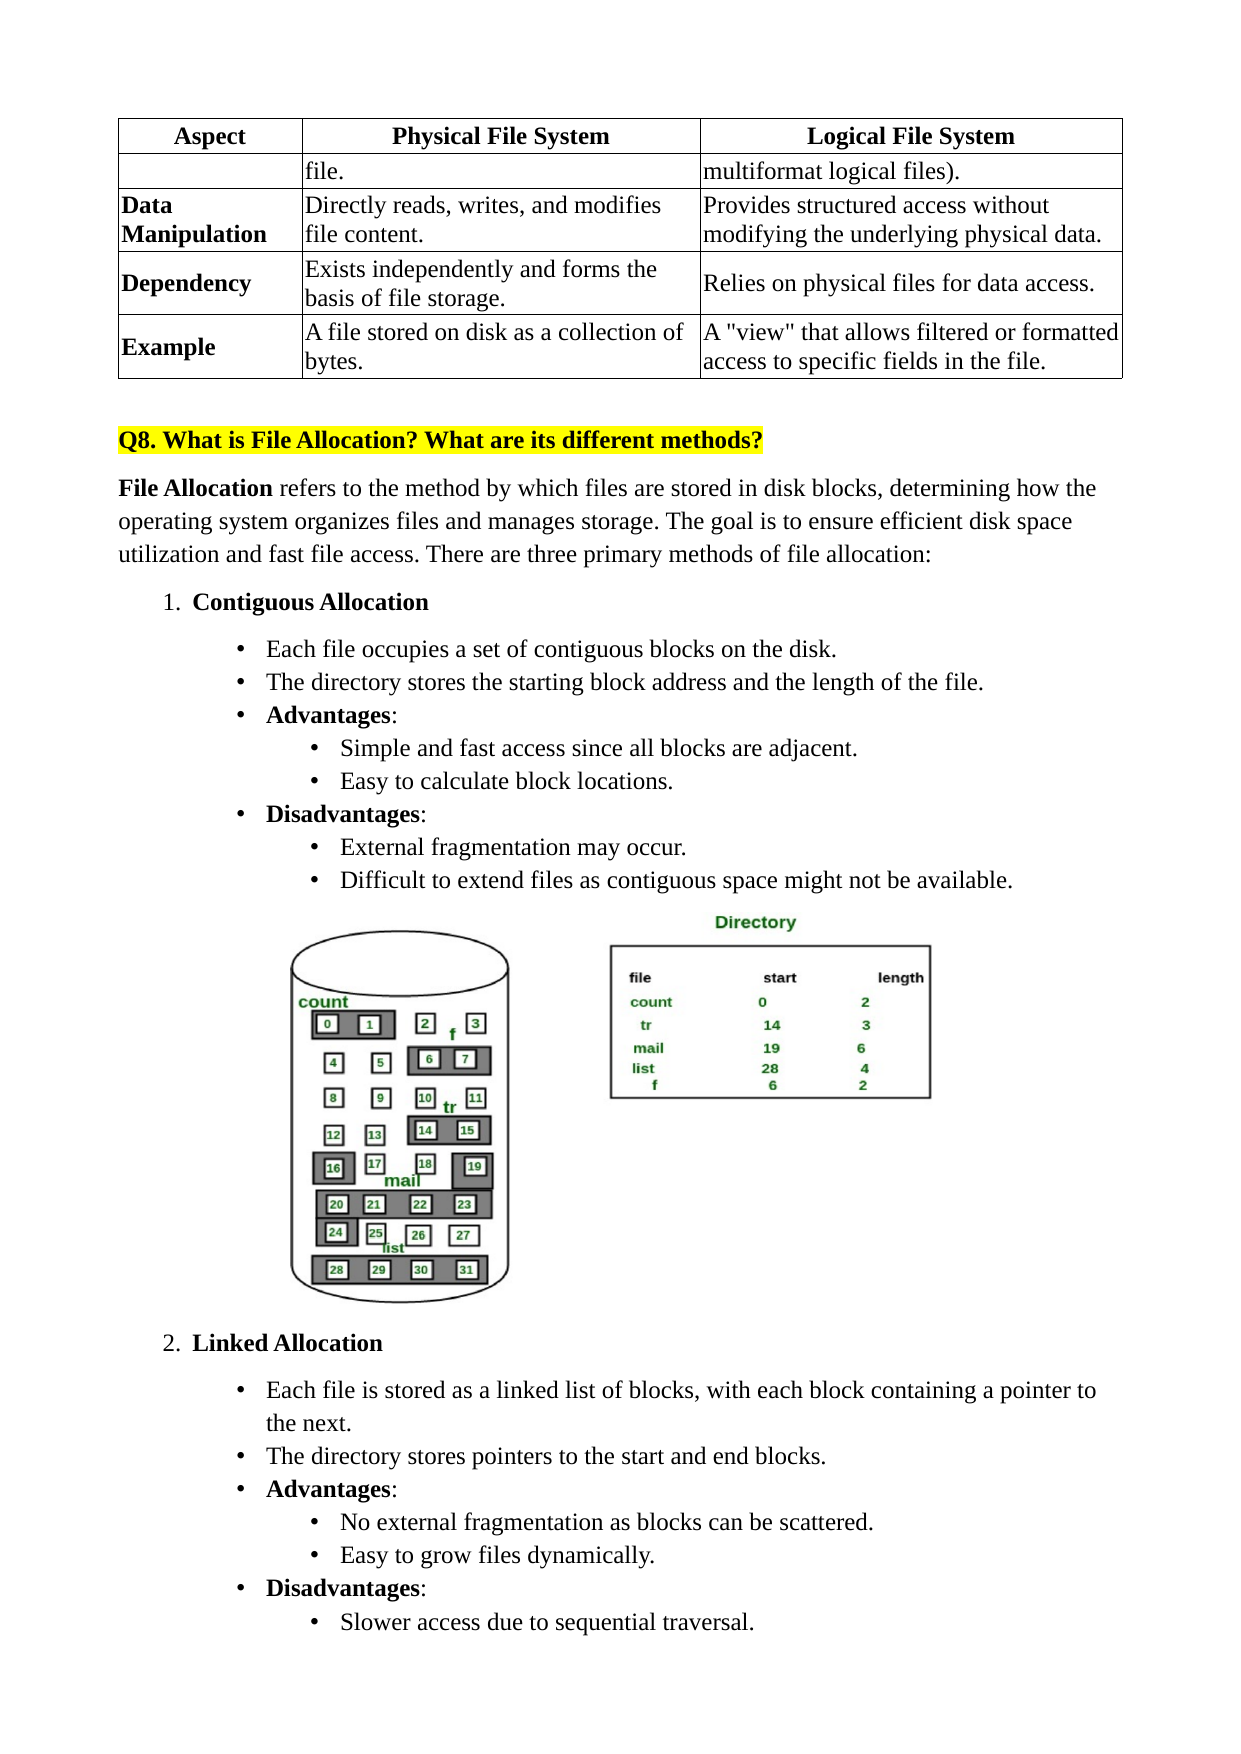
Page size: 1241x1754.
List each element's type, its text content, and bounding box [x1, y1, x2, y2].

table_cell Data Manipulation [119, 189, 302, 251]
picture [262, 907, 963, 1304]
table_cell [119, 154, 302, 187]
table_header Physical File System [303, 119, 700, 153]
list Each file is stored as a linked list of blocks, with each block containing a pointer to the next. [236, 1375, 1122, 1437]
table_cell Provides structured access without modifying the underlying physical data. [701, 189, 1122, 251]
list Simple and fast access since all blocks are adjacent. [310, 733, 1122, 762]
table_cell Example [119, 315, 302, 378]
list The directory stores pointers to the start and end blocks. [236, 1441, 1122, 1470]
list Disadvantages: [236, 799, 1122, 828]
list No external fragmentation as blocks can be scattered. [310, 1507, 1122, 1536]
list Slower access due to sequential traversal. [310, 1607, 1122, 1635]
list Easy to calculate block locations. [310, 766, 1122, 795]
text Q8. What is File Allocation? What are its different methods? [118, 426, 1122, 454]
table_header Logical File System [701, 119, 1122, 153]
list Each file occupies a set of contiguous blocks on the disk. [236, 634, 1122, 663]
table_header Aspect [119, 119, 302, 153]
list Contiguous Allocation [162, 587, 1122, 616]
table_cell multiformat logical files). [701, 154, 1122, 187]
table_cell Directly reads, writes, and modifies file content. [303, 189, 700, 251]
list Advantages: [236, 1474, 1122, 1503]
table_cell Dependency [119, 252, 302, 314]
table_cell Exists independently and forms the basis of file storage. [303, 252, 700, 314]
list External fragmentation may occur. [310, 832, 1122, 861]
table_cell file. [303, 154, 700, 187]
table_cell Relies on physical files for data access. [701, 252, 1122, 314]
text File Allocation refers to the method by which files are stored in disk blocks, determining how the operating system organizes files and manages storage. The goal is to ensure efficient disk space utilization and fast file access. There are three primary methods of file allocation: [118, 473, 1122, 568]
list Easy to grow files dynamically. [310, 1541, 1122, 1569]
table_cell A file stored on disk as a collection of bytes. [303, 315, 700, 378]
list Disadvantages: [236, 1573, 1122, 1602]
table_cell A "view" that allows filtered or formatted access to specific fields in the file. [701, 315, 1122, 378]
list Linked Allocation [162, 1328, 1122, 1357]
list Advantages: [236, 700, 1122, 729]
list The directory stores the starting block address and the length of the file. [236, 667, 1122, 696]
list Difficult to extend files as contiguous space might not be available. [310, 866, 1122, 894]
